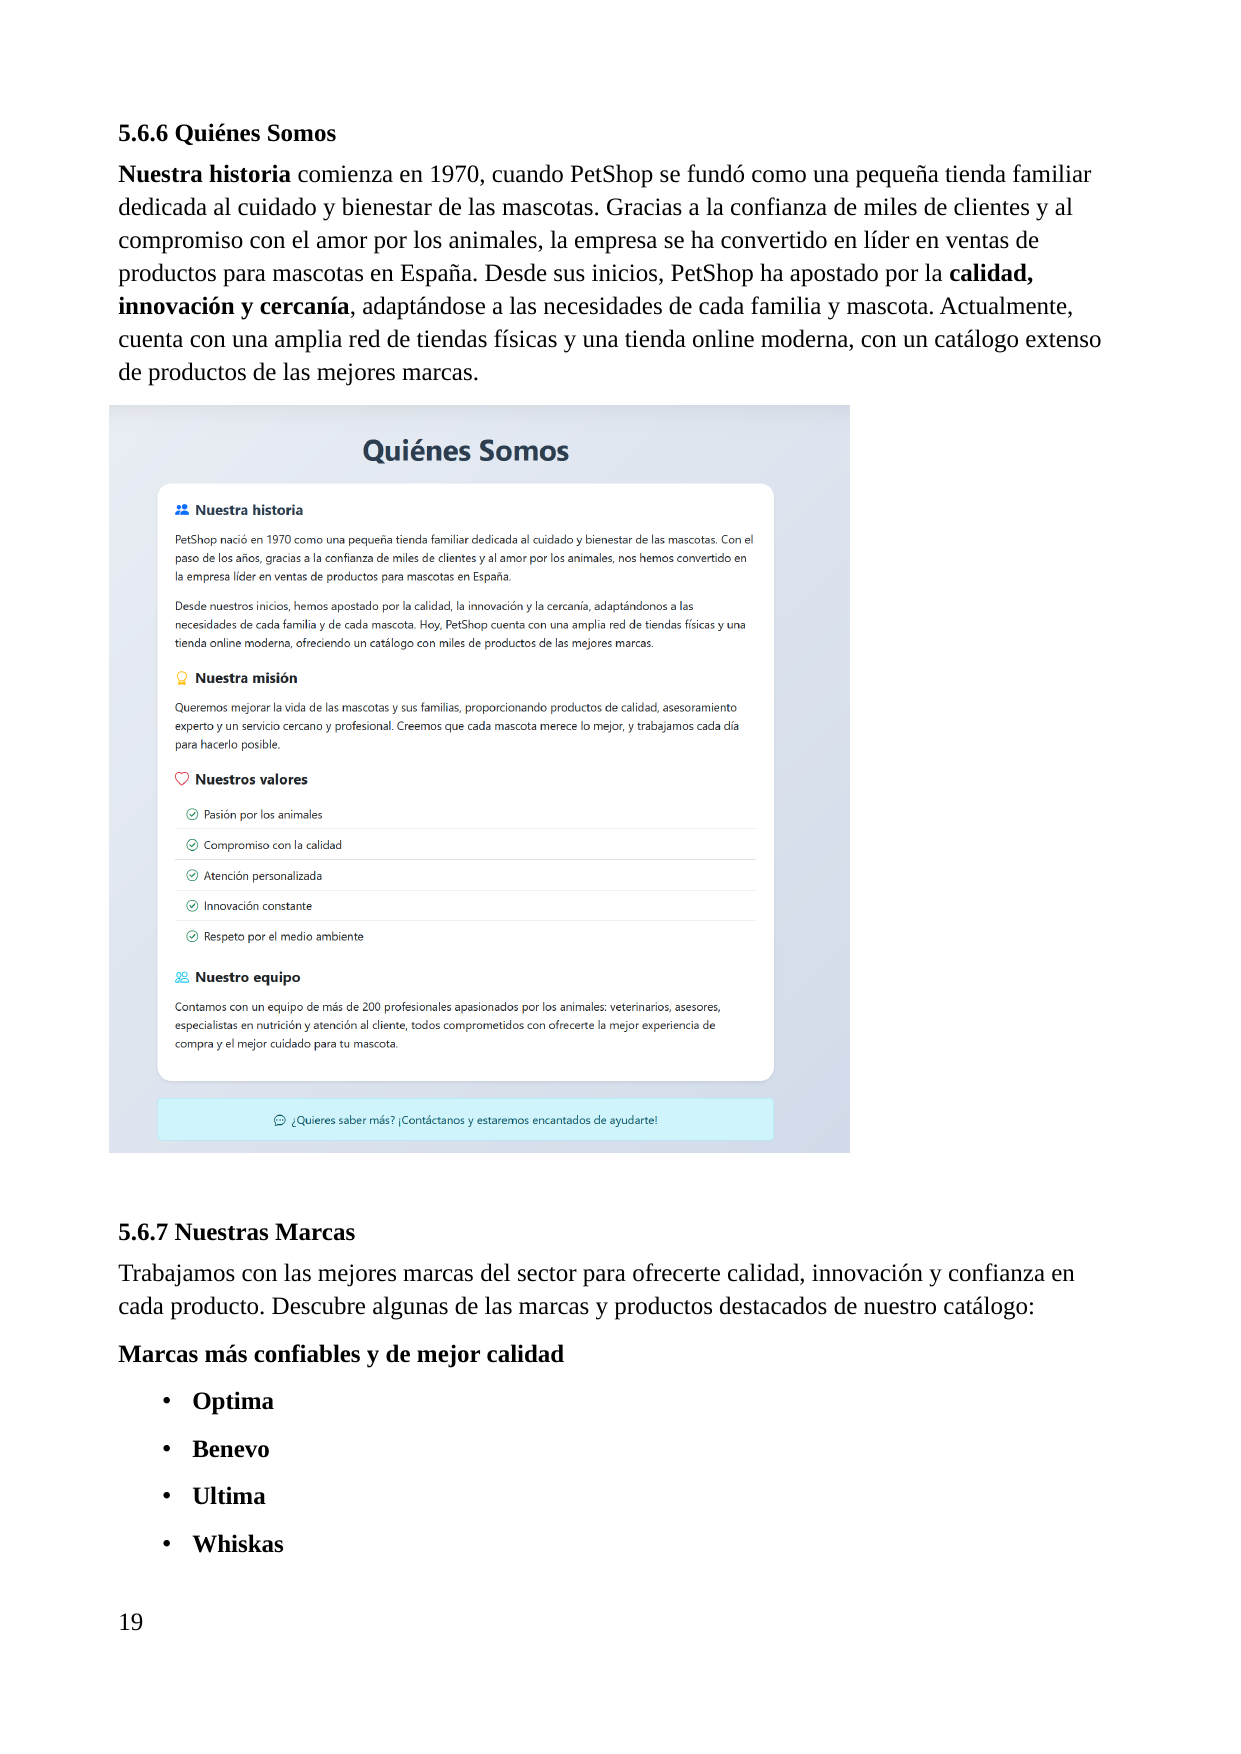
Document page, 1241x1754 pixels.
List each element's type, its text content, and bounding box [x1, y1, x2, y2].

text Nuestra historia comienza en 1970, cuando PetShop se fundó como una pequeña tienda familiar dedicada al cuidado y bienestar de las mascotas. Gracias a la confianza de miles de clientes y al compromiso con el amor por los animales, la empresa se ha convertido en líder en ventas de productos para mascotas en España. Desde sus inicios, PetShop ha apostado por la calidad, innovación y cercanía, adaptándose a las necesidades de cada familia y mascota. Actualmente, cuenta con una amplia red de tiendas físicas y una tienda online moderna, con un catálogo extenso de productos de las mejores marcas. [118, 159, 1122, 386]
list Benevo [162, 1434, 1122, 1463]
subtitle 5.6.7 Nuestras Marcas [118, 1217, 1122, 1246]
list Optima [162, 1386, 1122, 1415]
picture [109, 405, 850, 1153]
subtitle 5.6.6 Quiénes Somos [118, 118, 1122, 147]
text Marcas más confiables y de mejor calidad [118, 1339, 1122, 1367]
list Whiskas [162, 1529, 1122, 1558]
text Trabajamos con las mejores marcas del sector para ofrecerte calidad, innovación y confianza en cada producto. Descubre algunas de las marcas y productos destacados de nuestro catálogo: [118, 1258, 1122, 1320]
list Ultima [162, 1481, 1122, 1510]
